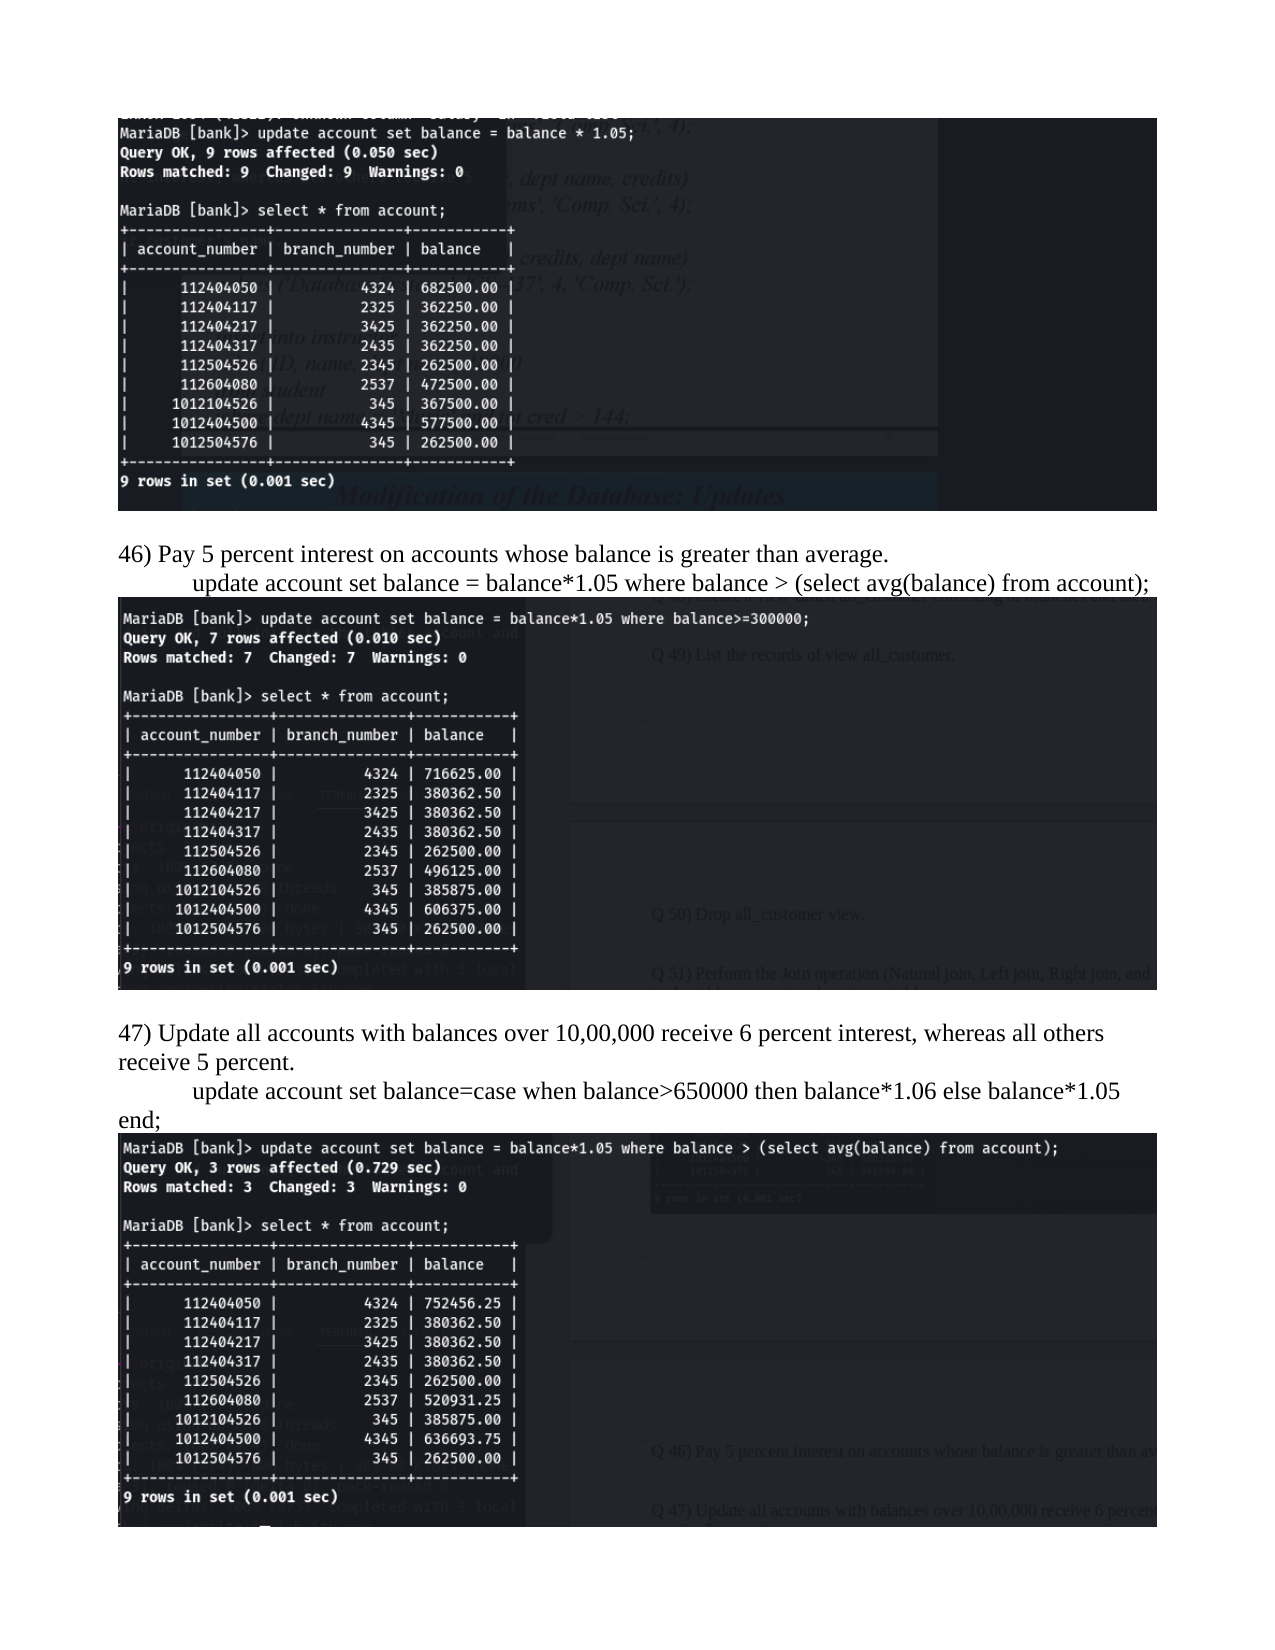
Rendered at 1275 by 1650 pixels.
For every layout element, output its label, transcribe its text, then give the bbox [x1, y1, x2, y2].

picture [118, 597, 1157, 990]
text update account set balance = balance*1.05 where balance > (select avg(balance) from account); [118, 568, 1157, 597]
text 46) Pay 5 percent interest on accounts whose balance is greater than average. [118, 539, 1157, 568]
picture [118, 118, 1157, 511]
text 47) Update all accounts with balances over 10,00,000 receive 6 percent interest, whereas all others receive 5 percent. [118, 1018, 1157, 1076]
text update account set balance=case when balance>650000 then balance*1.06 else balance*1.05 end; [118, 1076, 1157, 1133]
picture [118, 1133, 1157, 1527]
